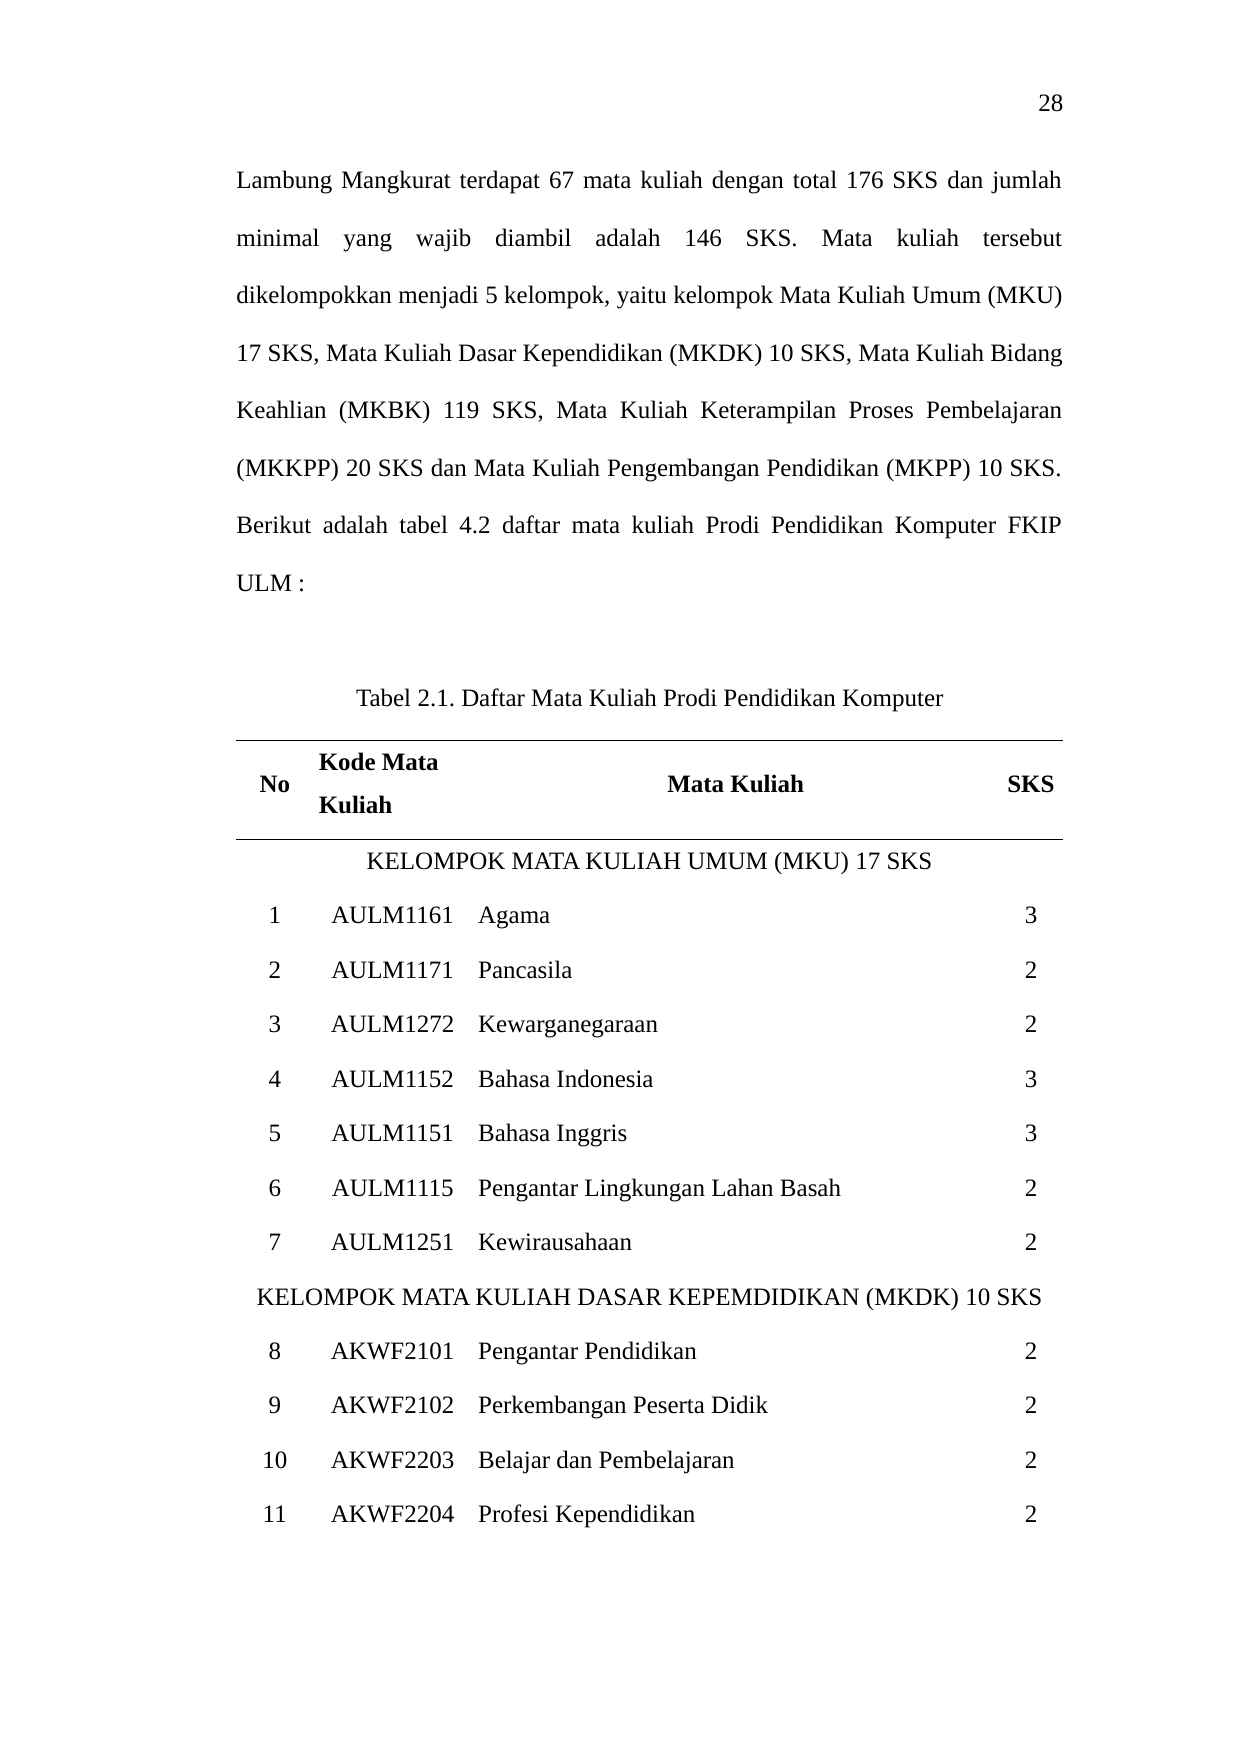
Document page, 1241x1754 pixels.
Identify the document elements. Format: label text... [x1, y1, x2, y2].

table_cell 3 [999, 895, 1063, 949]
table_cell 8 [236, 1330, 313, 1385]
table_cell AULM1161 [313, 895, 472, 949]
table_cell 11 [236, 1494, 313, 1548]
table_cell 2 [999, 1439, 1063, 1494]
table_cell 3 [236, 1004, 313, 1058]
table_cell 6 [236, 1167, 313, 1221]
table_cell AKWF2204 [313, 1494, 472, 1548]
table_cell 2 [999, 1167, 1063, 1221]
table_cell Pancasila [472, 949, 999, 1003]
text Lambung Mangkurat terdapat 67 mata kuliah dengan total 176 SKS dan jumlah minimal yang wajib diambil adalah 146 SKS. Mata kuliah tersebut dikelompokkan menjadi 5 kelompok, yaitu kelompok Mata Kuliah Umum (MKU) 17 SKS, Mata Kuliah Dasar Kependidikan (MKDK) 10 SKS, Mata Kuliah Bidang Keahlian (MKBK) 119 SKS, Mata Kuliah Keterampilan Proses Pembelajaran (MKKPP) 20 SKS dan Mata Kuliah Pengembangan Pendidikan (MKPP) 10 SKS. Berikut adalah tabel 4.2 daftar mata kuliah Prodi Pendidikan Komputer FKIP ULM : [236, 165, 1063, 597]
table_cell Belajar dan Pembelajaran [472, 1439, 999, 1494]
table_header Mata Kuliah [472, 741, 999, 839]
table_cell AULM1272 [313, 1004, 472, 1058]
table_cell 2 [236, 949, 313, 1003]
table_cell KELOMPOK MATA KULIAH DASAR KEPEMDIDIKAN (MKDK) 10 SKS [236, 1276, 1063, 1330]
table_cell Bahasa Inggris [472, 1113, 999, 1167]
table_cell Kewarganegaraan [472, 1004, 999, 1058]
table_cell Agama [472, 895, 999, 949]
table_cell AKWF2102 [313, 1385, 472, 1439]
table_cell 2 [999, 1004, 1063, 1058]
table_cell Profesi Kependidikan [472, 1494, 999, 1548]
table_cell 2 [999, 1494, 1063, 1548]
table_header SKS [999, 741, 1063, 839]
table_cell Bahasa Indonesia [472, 1058, 999, 1112]
table_cell AKWF2101 [313, 1330, 472, 1385]
table_cell 3 [999, 1113, 1063, 1167]
table_cell AULM1115 [313, 1167, 472, 1221]
table_cell Pengantar Lingkungan Lahan Basah [472, 1167, 999, 1221]
table_cell AULM1171 [313, 949, 472, 1003]
table_cell AKWF2203 [313, 1439, 472, 1494]
table_cell KELOMPOK MATA KULIAH UMUM (MKU) 17 SKS [236, 840, 1063, 894]
table_header Kode Mata Kuliah [313, 741, 472, 839]
table_cell Perkembangan Peserta Didik [472, 1385, 999, 1439]
table_cell 2 [999, 1330, 1063, 1385]
table_cell 10 [236, 1439, 313, 1494]
table_cell 3 [999, 1058, 1063, 1112]
table_cell 4 [236, 1058, 313, 1112]
table_header No [236, 741, 313, 839]
table_cell AULM1251 [313, 1221, 472, 1276]
table_cell 2 [999, 949, 1063, 1003]
table_cell 7 [236, 1221, 313, 1276]
table_cell Kewirausahaan [472, 1221, 999, 1276]
table_cell Pengantar Pendidikan [472, 1330, 999, 1385]
table_cell 5 [236, 1113, 313, 1167]
table_cell 2 [999, 1385, 1063, 1439]
table_cell 2 [999, 1221, 1063, 1276]
table_cell AULM1151 [313, 1113, 472, 1167]
table_cell 1 [236, 895, 313, 949]
table_cell AULM1152 [313, 1058, 472, 1112]
text Tabel 2.1. Daftar mata kuliah prodi Pendidikan Komputer [236, 683, 1063, 712]
table_cell 9 [236, 1385, 313, 1439]
